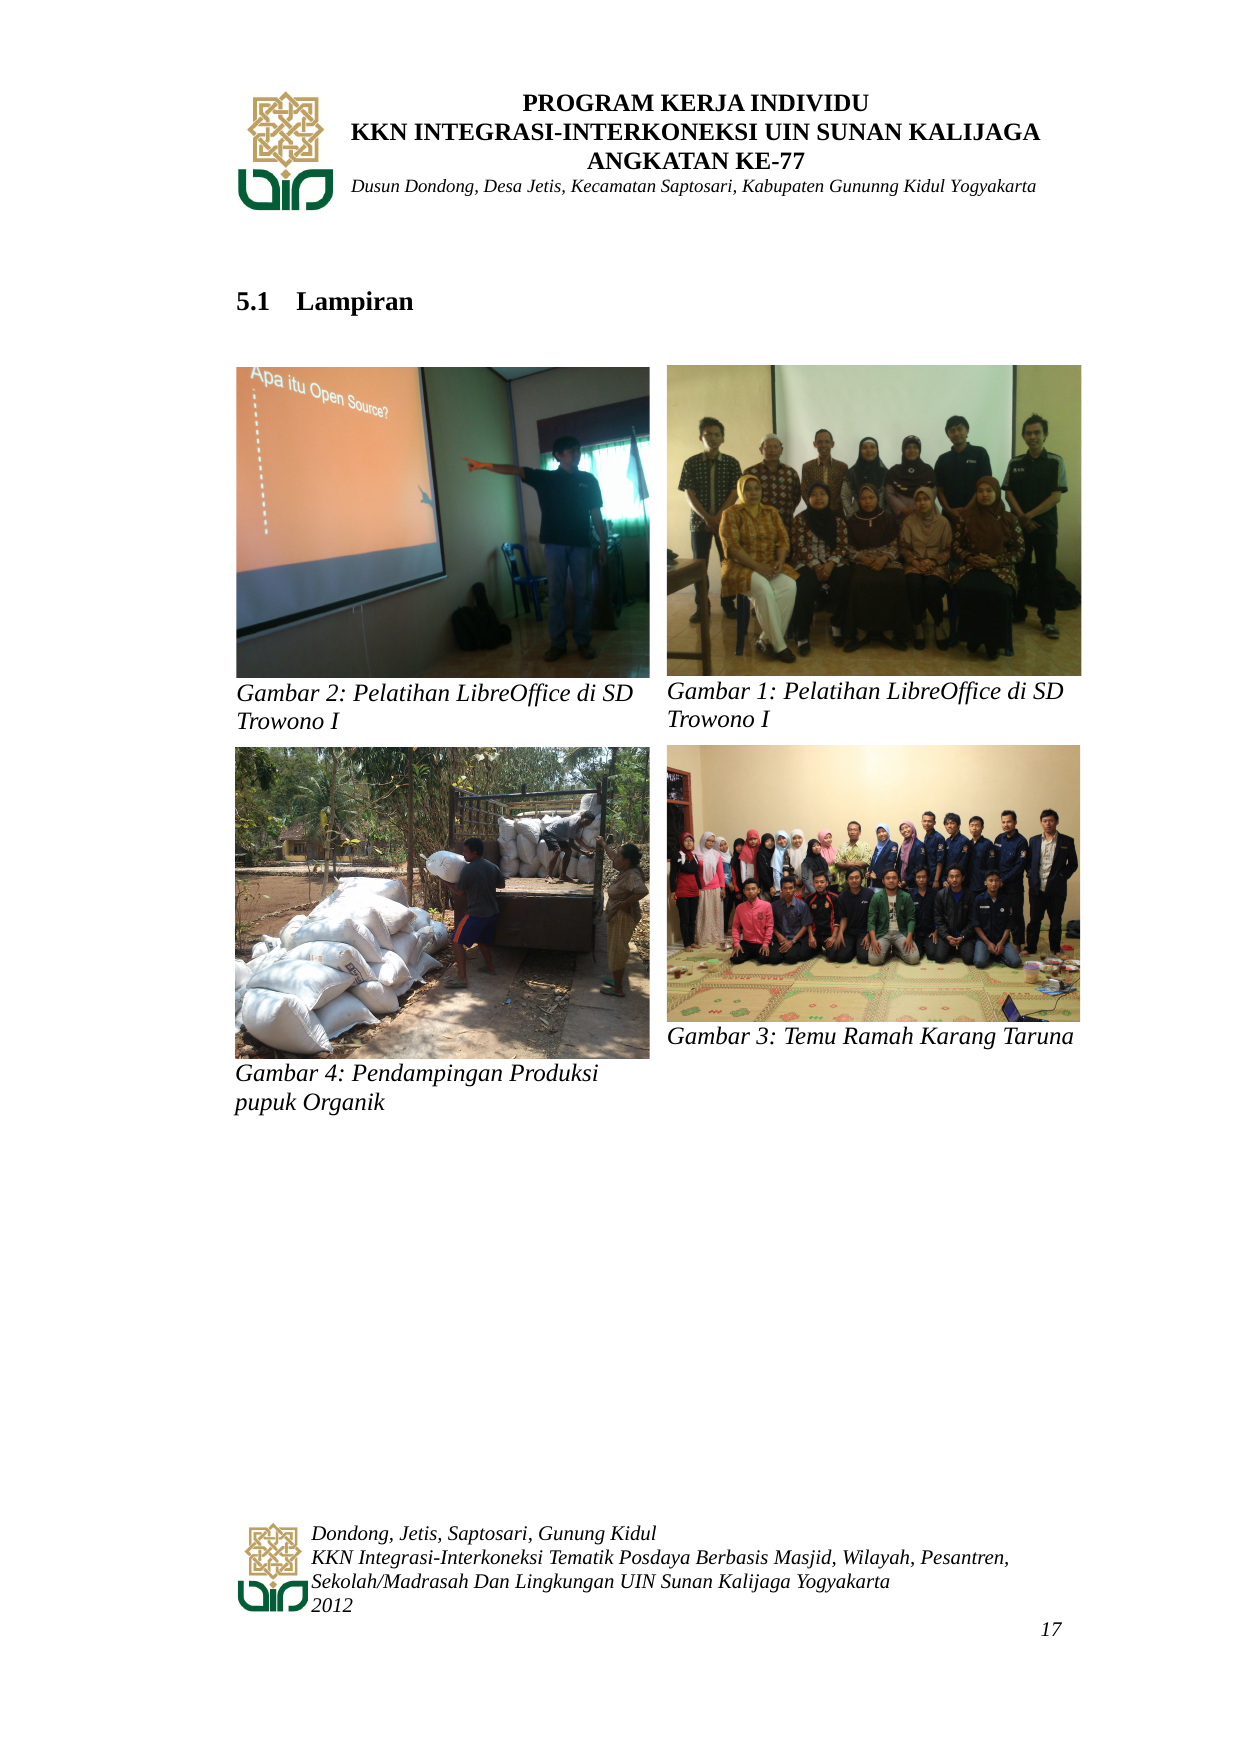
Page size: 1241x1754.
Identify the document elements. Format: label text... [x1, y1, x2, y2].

picture [237, 90, 334, 211]
subtitle Lampiran [236, 285, 1063, 316]
text Gambar 3: Temu Ramah Karang Taruna [667, 1022, 1080, 1050]
text Gambar 2: Pelatihan LibreOffice di SD Trowono I [236, 678, 649, 735]
text Gambar 1: Pelatihan LibreOffice di SD Trowono I [667, 676, 1081, 733]
text Gambar 4: Pendampingan Produksi pupuk Organik [235, 1059, 649, 1116]
picture [237, 1522, 308, 1612]
picture [666, 745, 1081, 1022]
picture [666, 365, 1082, 676]
picture [235, 747, 650, 1059]
picture [236, 367, 650, 678]
